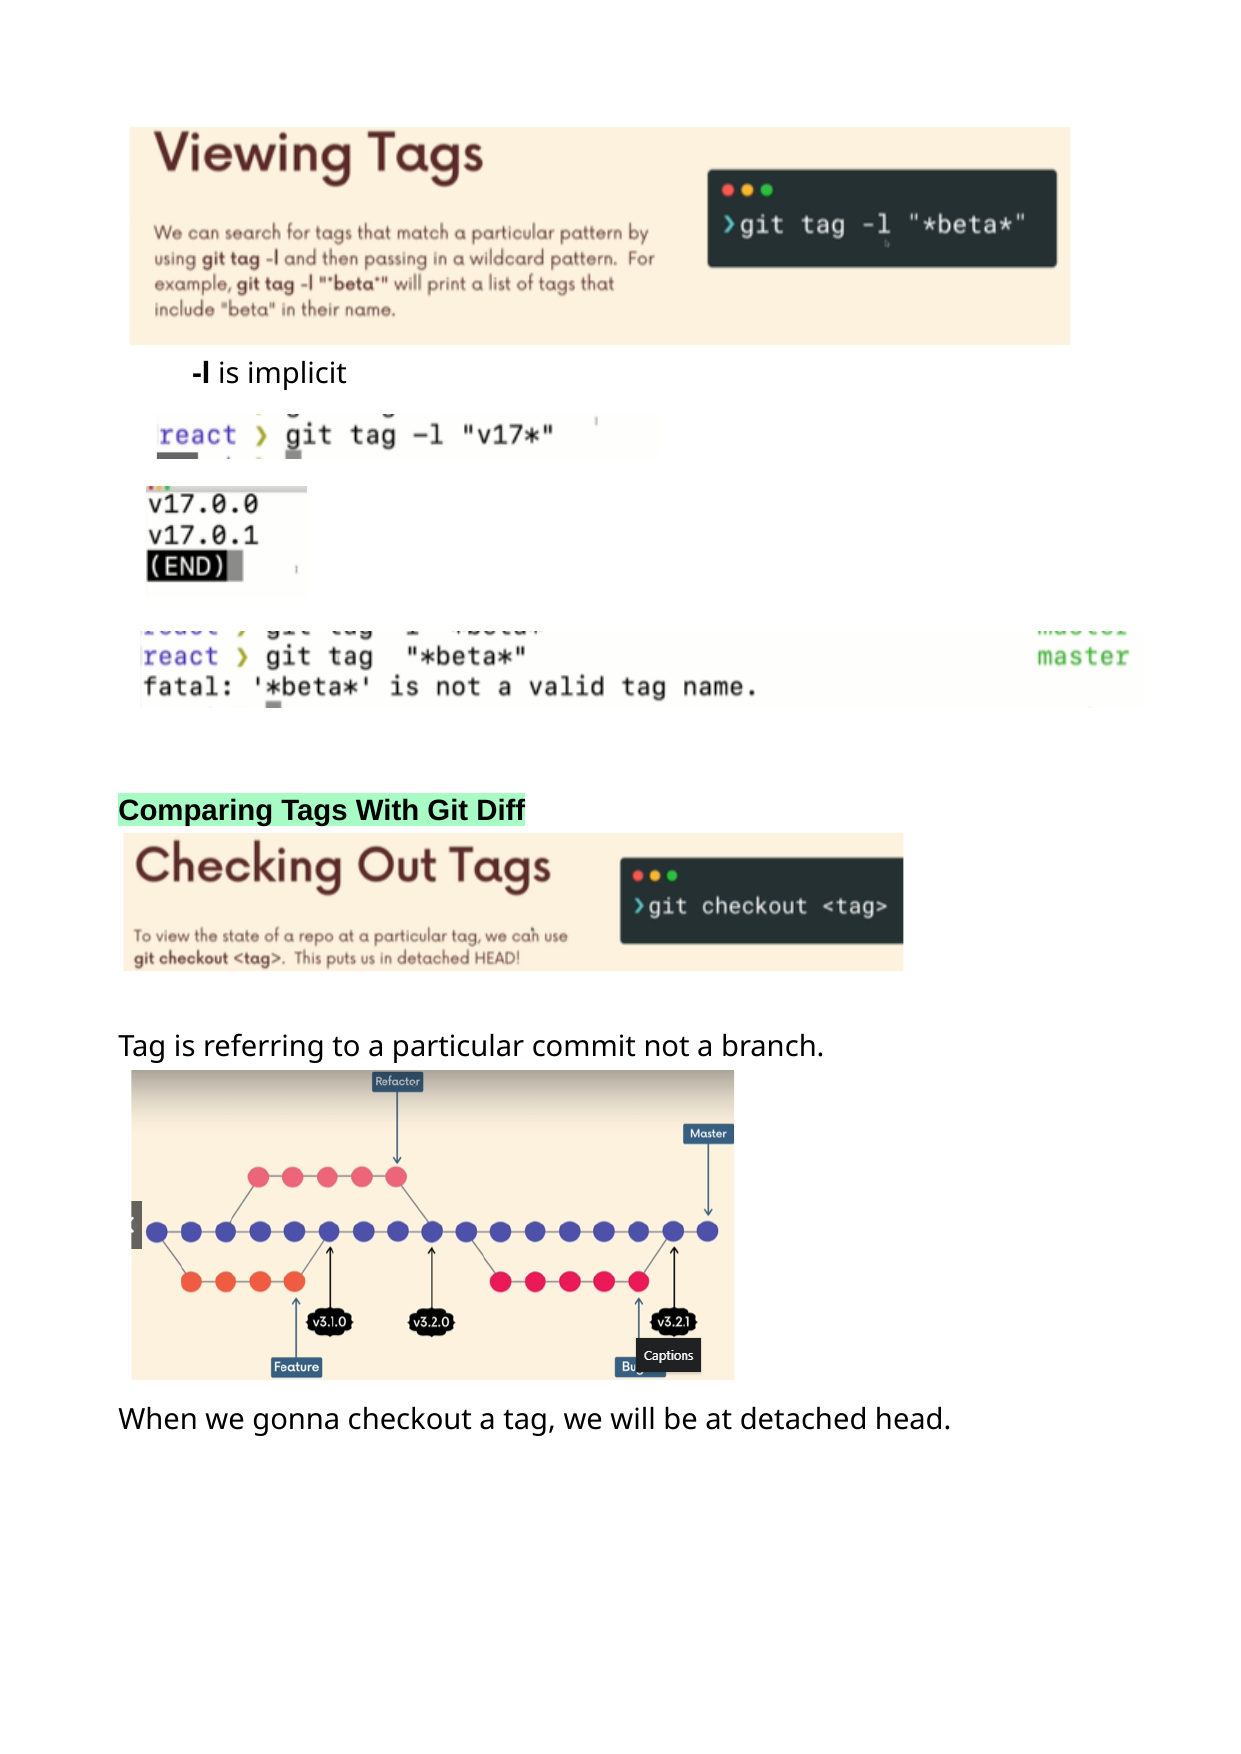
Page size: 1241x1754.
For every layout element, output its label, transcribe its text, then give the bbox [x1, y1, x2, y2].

picture [156, 414, 659, 459]
picture [131, 1070, 735, 1380]
picture [146, 486, 307, 598]
picture [123, 833, 904, 971]
text When we gonna checkout a tag, we will be at detached head. [118, 1398, 1122, 1438]
picture [129, 127, 1071, 345]
text -l is implicit [118, 118, 1122, 392]
picture [140, 631, 1144, 708]
subtitle Comparing Tags With Git Diff [118, 792, 1122, 826]
text Tag is referring to a particular commit not a branch. [118, 1025, 1122, 1065]
